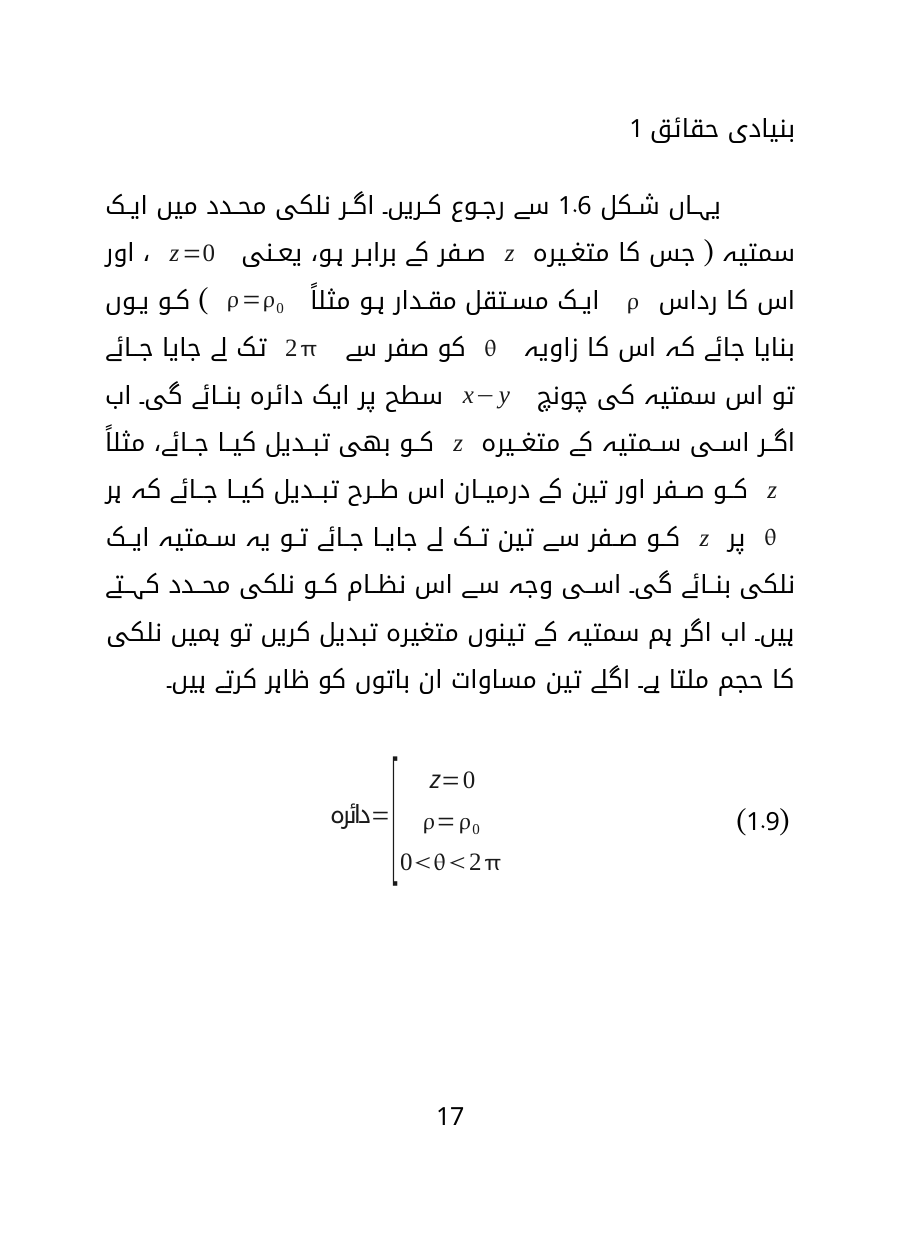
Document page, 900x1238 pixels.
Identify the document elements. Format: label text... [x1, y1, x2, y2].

table_header (1.9) [718, 750, 795, 906]
text یہاں شکل 1.6 سے رجوع کریں۔ اگر نلکی محدد میں ایک سمتیہ ( جس کا متغیرہصفر کے برابر ہو، یعنی ، اور اس کا رداس ایک مستقل مقدار ہو مثلاً ) کو یوں بنایا جائے کہ اس کا زاویہ کو صفر سے تک لے جایا جائے تو اس سمتیہ کی چونچ سطح پر ایک دائرہ بنائے گی۔ اب اگر اسی سمتیہ کے متغیرہکو بھی تبدیل کیا جائے، مثلاً کو صفر اور تین کے درمیان اس طرح تبدیل کیا جائے کہ ہرپرکو صفر سے تین تک لے جایا جائے تو یہ سمتیہ ایک نلکی بنائے گی۔ اسی وجہ سے اس نظام کو نلکی محدد کہتے ہیں۔ اب اگر ہم سمتیہ کے تینوں متغیرہ تبدیل کریں تو ہمیں نلکی کا حجم ملتا ہے۔ اگلے تین مساوات ان باتوں کو ظاہر کرتے ہیں۔ [105, 182, 795, 704]
table_header [105, 750, 718, 906]
